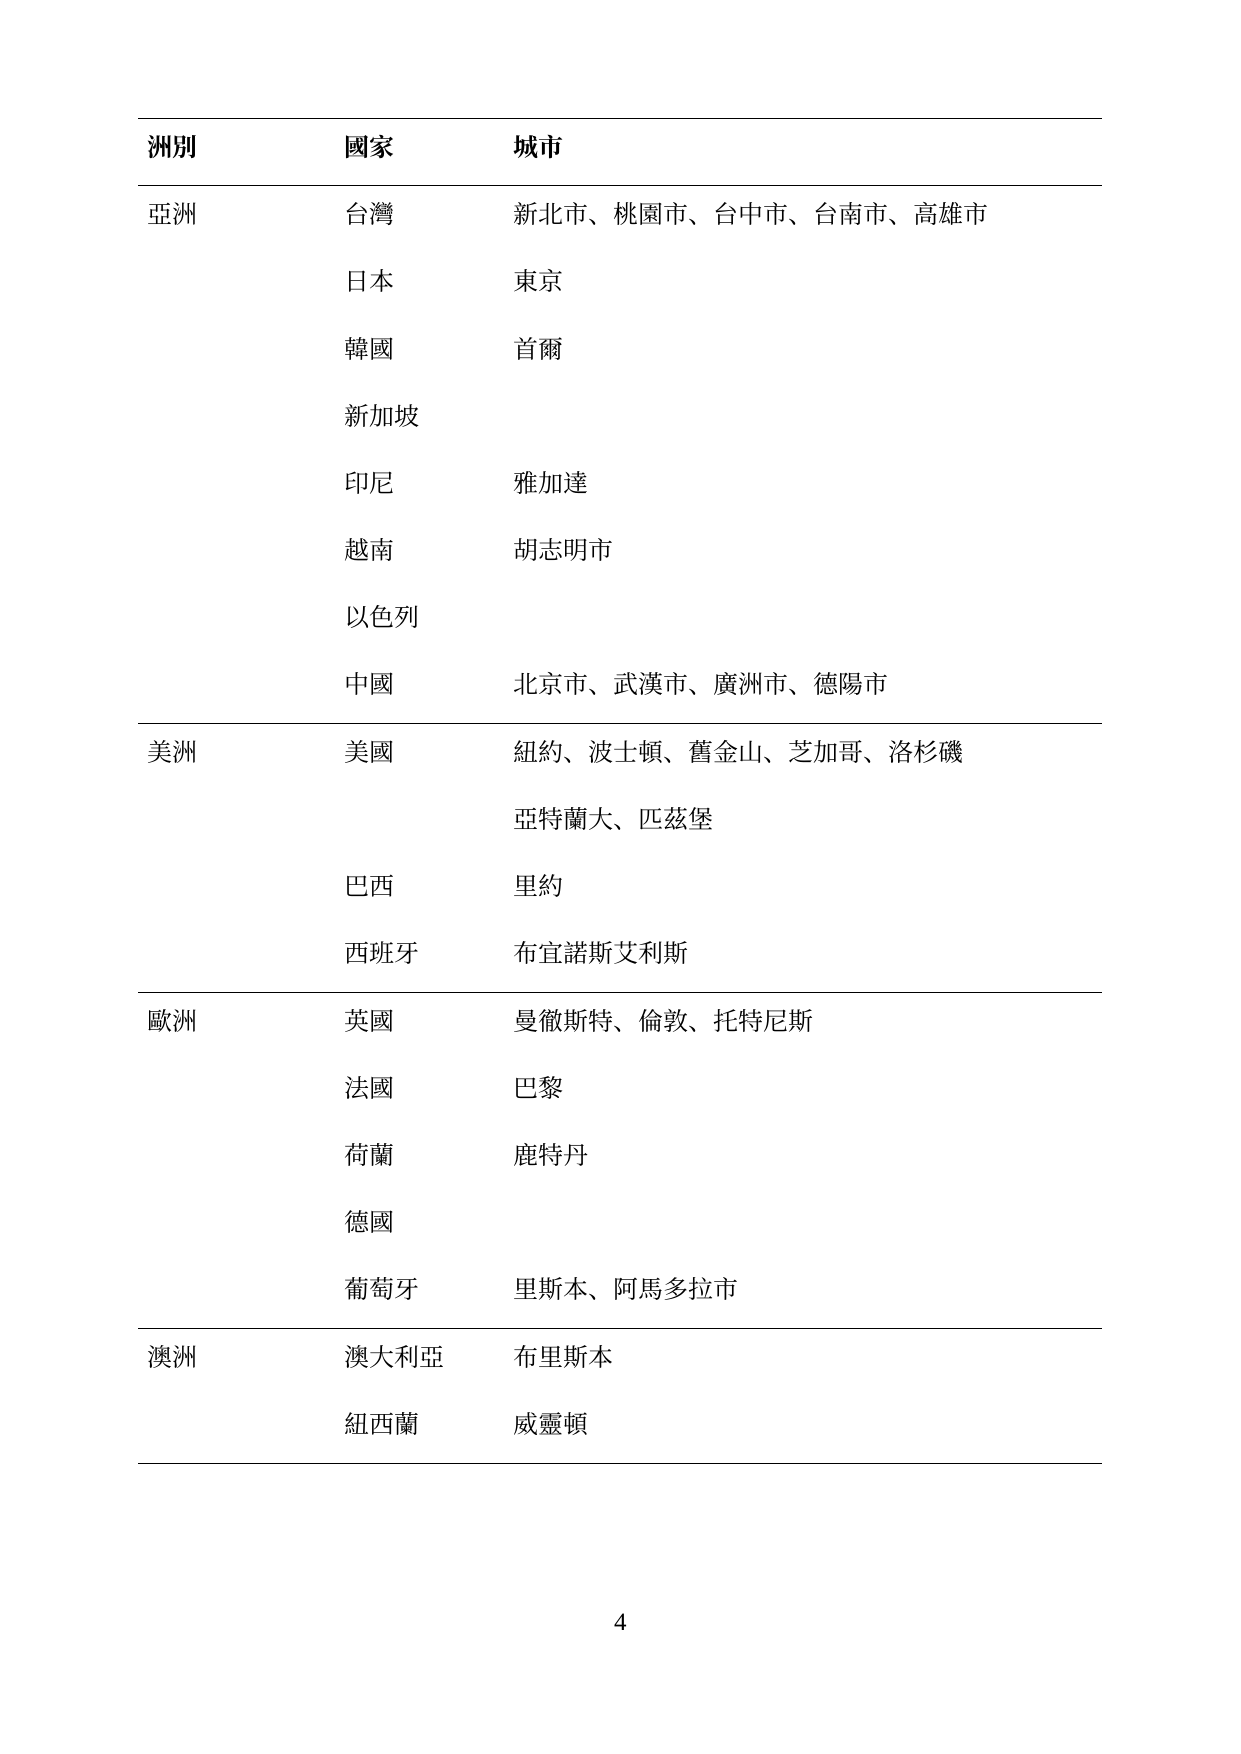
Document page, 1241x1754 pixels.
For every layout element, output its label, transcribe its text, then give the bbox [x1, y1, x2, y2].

table_cell [138, 1261, 335, 1328]
table_cell 雅加達 [504, 454, 1102, 521]
table_cell 葡萄牙 [335, 1261, 504, 1328]
table_cell 布里斯本 [504, 1329, 1102, 1395]
table_cell 胡志明市 [504, 521, 1102, 589]
table_cell 美國 [335, 724, 504, 790]
table_cell 威靈頓 [504, 1395, 1102, 1462]
table_cell 澳洲 [138, 1329, 335, 1395]
table_cell 法國 [335, 1059, 504, 1126]
table_cell 新北市、桃園市、台中市、台南市、高雄市 [504, 186, 1102, 253]
table_cell 中國 [335, 656, 504, 723]
table_cell 西班牙 [335, 925, 504, 992]
table_cell 韓國 [335, 320, 504, 387]
table_cell [138, 858, 335, 925]
table_cell 東京 [504, 253, 1102, 320]
table_cell [138, 1059, 335, 1126]
table_cell 亞洲 [138, 186, 335, 253]
table_cell 鹿特丹 [504, 1126, 1102, 1193]
table_cell [504, 387, 1102, 454]
table_cell 美洲 [138, 724, 335, 790]
table_cell 新加坡 [335, 387, 504, 454]
table_cell [138, 387, 335, 454]
table_cell [138, 656, 335, 723]
table_cell 亞特蘭大、匹茲堡 [504, 790, 1102, 857]
table_cell 以色列 [335, 589, 504, 656]
table_cell [504, 589, 1102, 656]
table_cell [138, 1194, 335, 1261]
table_cell 巴西 [335, 858, 504, 925]
table_cell [138, 925, 335, 992]
table_cell 台灣 [335, 186, 504, 253]
table_cell 曼徹斯特、倫敦、托特尼斯 [504, 993, 1102, 1059]
table_cell 歐洲 [138, 993, 335, 1059]
table_cell [504, 1194, 1102, 1261]
table_cell [138, 253, 335, 320]
table_cell 首爾 [504, 320, 1102, 387]
table_cell [138, 790, 335, 857]
table_cell 越南 [335, 521, 504, 589]
table_cell 紐約、波士頓、舊金山、芝加哥、洛杉磯 [504, 724, 1102, 790]
table_cell [138, 589, 335, 656]
table_cell [335, 790, 504, 857]
table_cell 荷蘭 [335, 1126, 504, 1193]
table_cell 布宜諾斯艾利斯 [504, 925, 1102, 992]
table_cell 德國 [335, 1194, 504, 1261]
table_cell 印尼 [335, 454, 504, 521]
table_cell 紐西蘭 [335, 1395, 504, 1462]
table_cell [138, 1395, 335, 1462]
table_cell 里斯本、阿馬多拉市 [504, 1261, 1102, 1328]
table_cell 澳大利亞 [335, 1329, 504, 1395]
table_cell 英國 [335, 993, 504, 1059]
table_cell [138, 521, 335, 589]
table_header 洲別 [138, 119, 335, 185]
table_cell [138, 1126, 335, 1193]
table_cell 巴黎 [504, 1059, 1102, 1126]
table_cell [138, 454, 335, 521]
table_header 城市 [504, 119, 1102, 185]
table_cell 日本 [335, 253, 504, 320]
table_cell [138, 320, 335, 387]
table_cell 里約 [504, 858, 1102, 925]
table_cell 北京市、武漢市、廣洲市、德陽市 [504, 656, 1102, 723]
table_header 國家 [335, 119, 504, 185]
